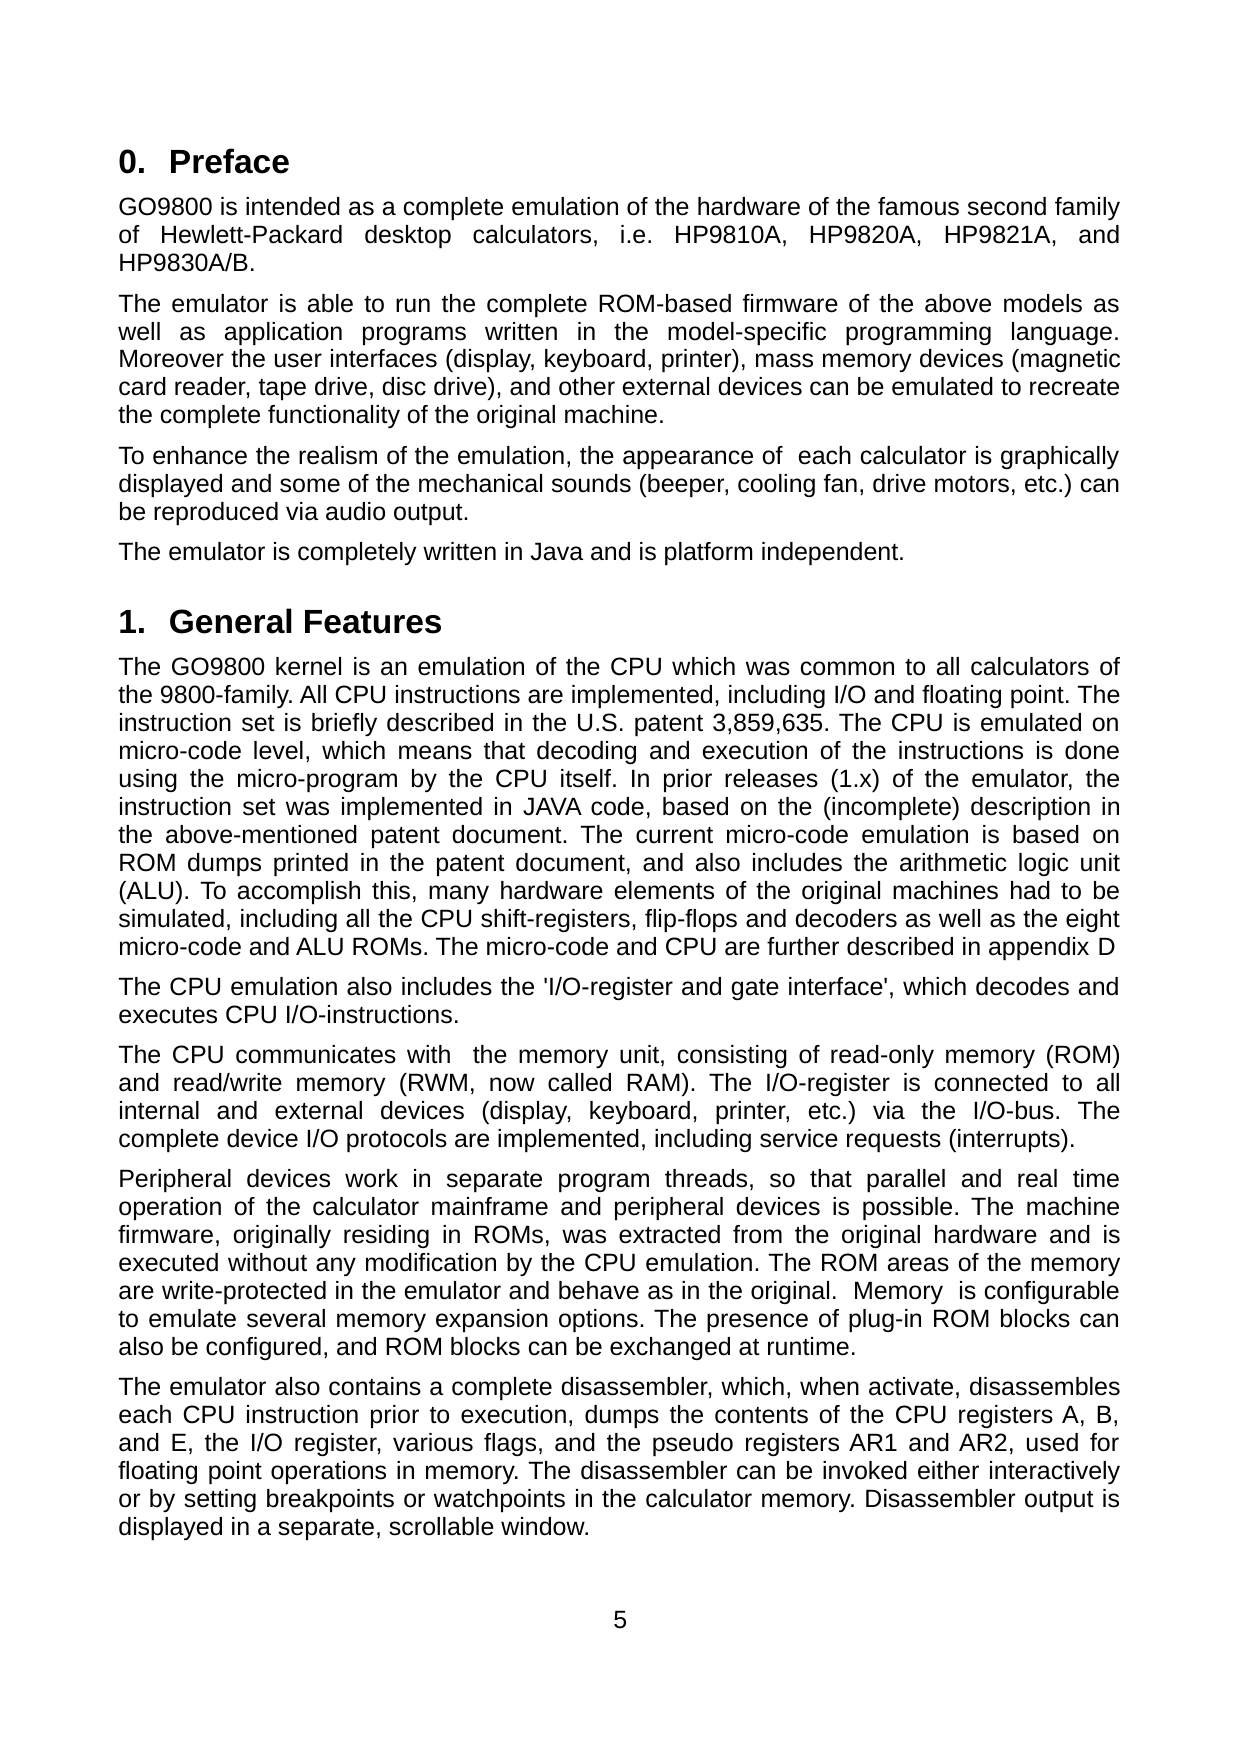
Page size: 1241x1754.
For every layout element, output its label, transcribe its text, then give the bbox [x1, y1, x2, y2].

text The emulator is able to run the complete ROM-based firmware of the above models as well as application programs written in the model-specific programming language. Moreover the user interfaces (display, keyboard, printer), mass memory devices (magnetic card reader, tape drive, disc drive), and other external devices can be emulated to recreate the complete functionality of the original machine. [118, 289, 1122, 429]
text The CPU emulation also includes the 'I/O-register and gate interface', which decodes and executes CPU I/O-instructions. [118, 973, 1122, 1028]
subtitle Preface [118, 143, 1122, 181]
text The emulator also contains a complete disassembler, which, when activate, disassembles each CPU instruction prior to execution, dumps the contents of the CPU registers A, B, and E, the I/O register, various flags, and the pseudo registers AR1 and AR2, used for floating point operations in memory. The disassembler can be invoked either interactively or by setting breakpoints or watchpoints in the calculator memory. Disassembler output is displayed in a separate, scrollable window. [118, 1373, 1122, 1541]
text The emulator is completely written in Java and is platform independent. [118, 538, 1122, 566]
text Peripheral devices work in separate program threads, so that parallel and real time operation of the calculator mainframe and peripheral devices is possible. The machine firmware, originally residing in ROMs, was extracted from the original hardware and is executed without any modification by the CPU emulation. The ROM areas of the memory are write-protected in the emulator and behave as in the original. Memory is configurable to emulate several memory expansion options. The presence of plug-in ROM blocks can also be configured, and ROM blocks can be exchanged at runtime. [118, 1165, 1122, 1361]
text The GO9800 kernel is an emulation of the CPU which was common to all calculators of the 9800-family. All CPU instructions are implemented, including I/O and floating point. The instruction set is briefly described in the U.S. patent 3,859,635. The CPU is emulated on micro-code level, which means that decoding and execution of the instructions is done using the micro-program by the CPU itself. In prior releases (1.x) of the emulator, the instruction set was implemented in JAVA code, based on the (incomplete) description in the above-mentioned patent document. The current micro-code emulation is based on ROM dumps printed in the patent document, and also includes the arithmetic logic unit (ALU). To accomplish this, many hardware elements of the original machines had to be simulated, including all the CPU shift-registers, flip-flops and decoders as well as the eight micro-code and ALU ROMs. The micro-code and CPU are further described in appendix D. [118, 653, 1122, 960]
text The CPU communicates with the memory unit, consisting of read-only memory (ROM) and read/write memory (RWM, now called RAM). The I/O-register is connected to all internal and external devices (display, keyboard, printer, etc.) via the I/O-bus. The complete device I/O protocols are implemented, including service requests (interrupts). [118, 1041, 1122, 1153]
text To enhance the realism of the emulation, the appearance of each calculator is graphically displayed and some of the mechanical sounds (beeper, cooling fan, drive motors, etc.) can be reproduced via audio output. [118, 441, 1122, 525]
text GO9800 is intended as a complete emulation of the hardware of the famous second family of Hewlett-Packard desktop calculators, i.e. HP9810A, HP9820A, HP9821A, and HP9830A/B. [118, 193, 1122, 277]
subtitle General Features [118, 603, 1122, 641]
